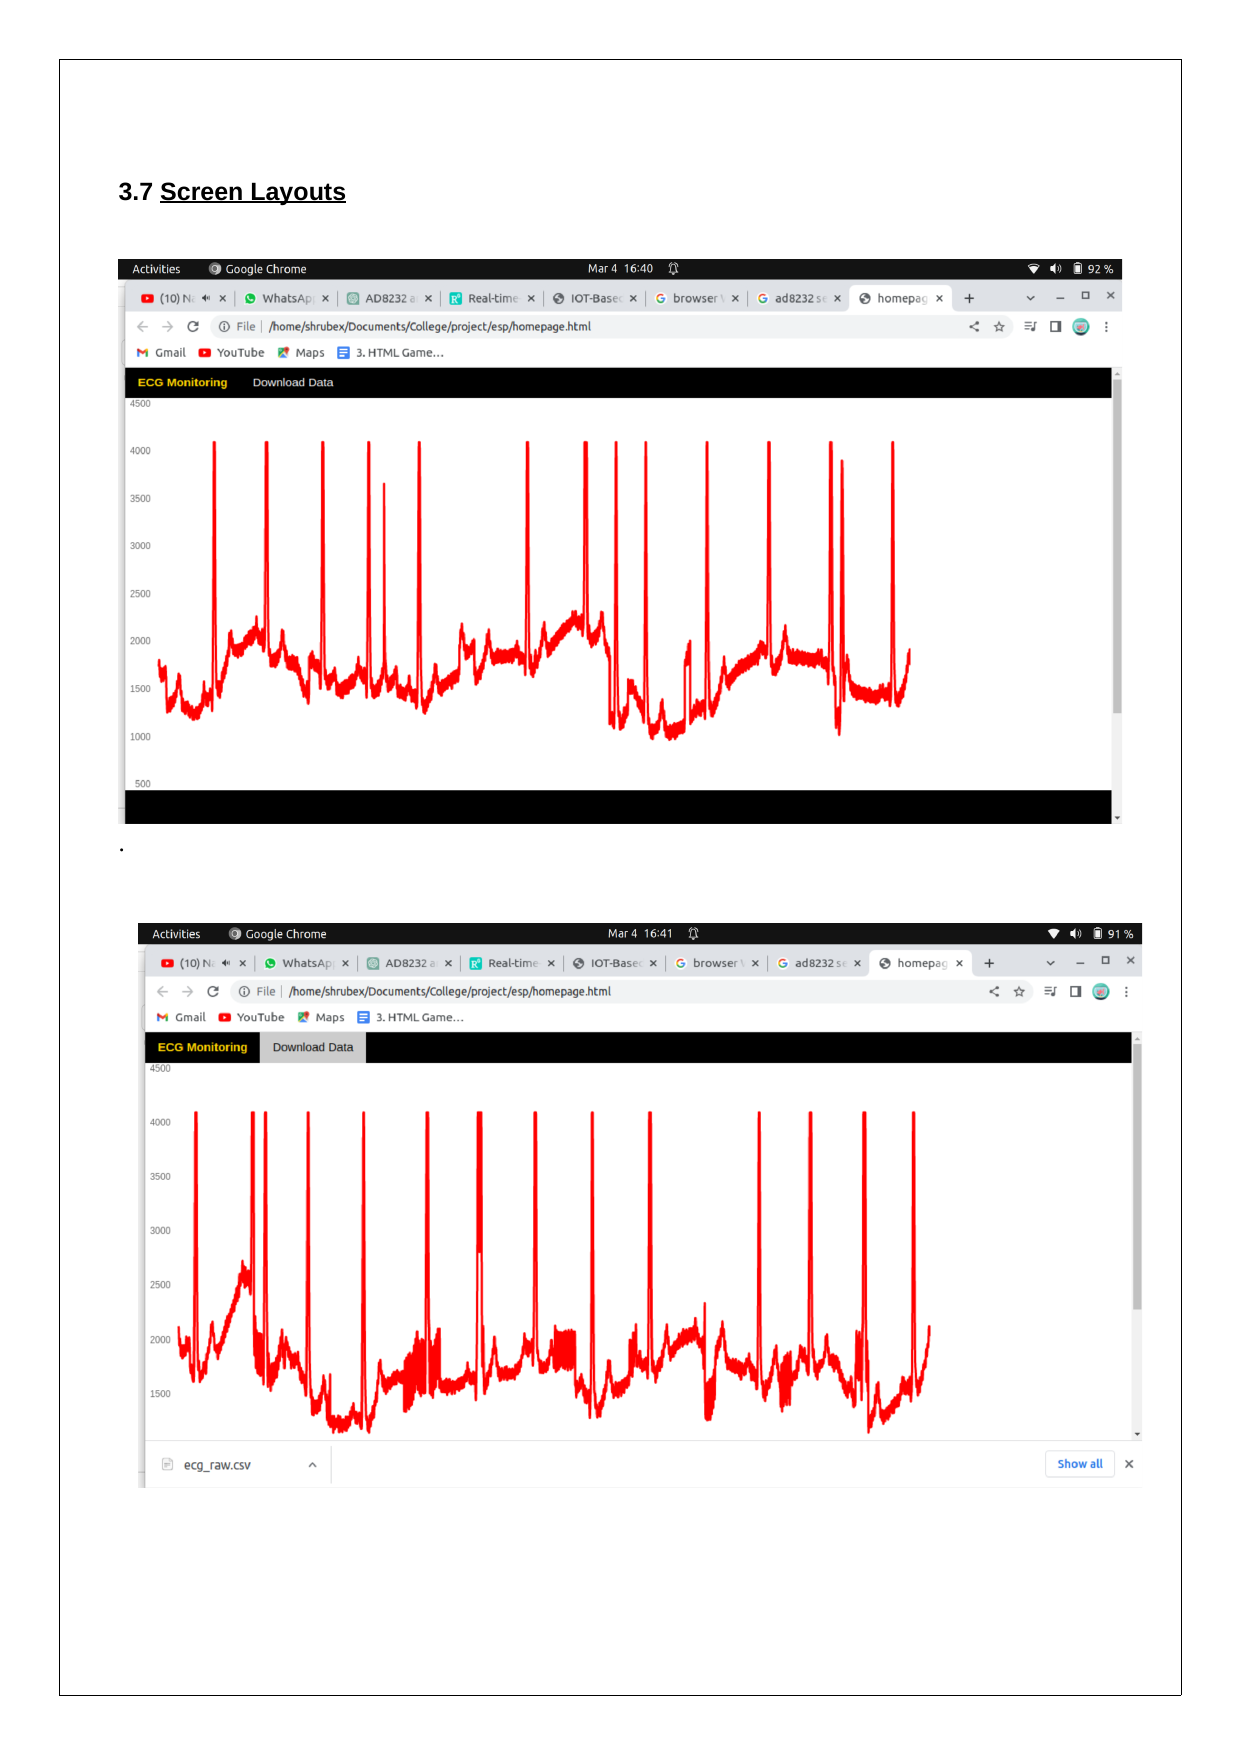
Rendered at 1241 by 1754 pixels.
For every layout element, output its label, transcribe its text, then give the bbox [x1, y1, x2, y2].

picture [138, 923, 1143, 1488]
picture [118, 259, 1123, 824]
text . [118, 824, 1122, 857]
subtitle 3.7 Screen Layouts [118, 176, 1122, 205]
